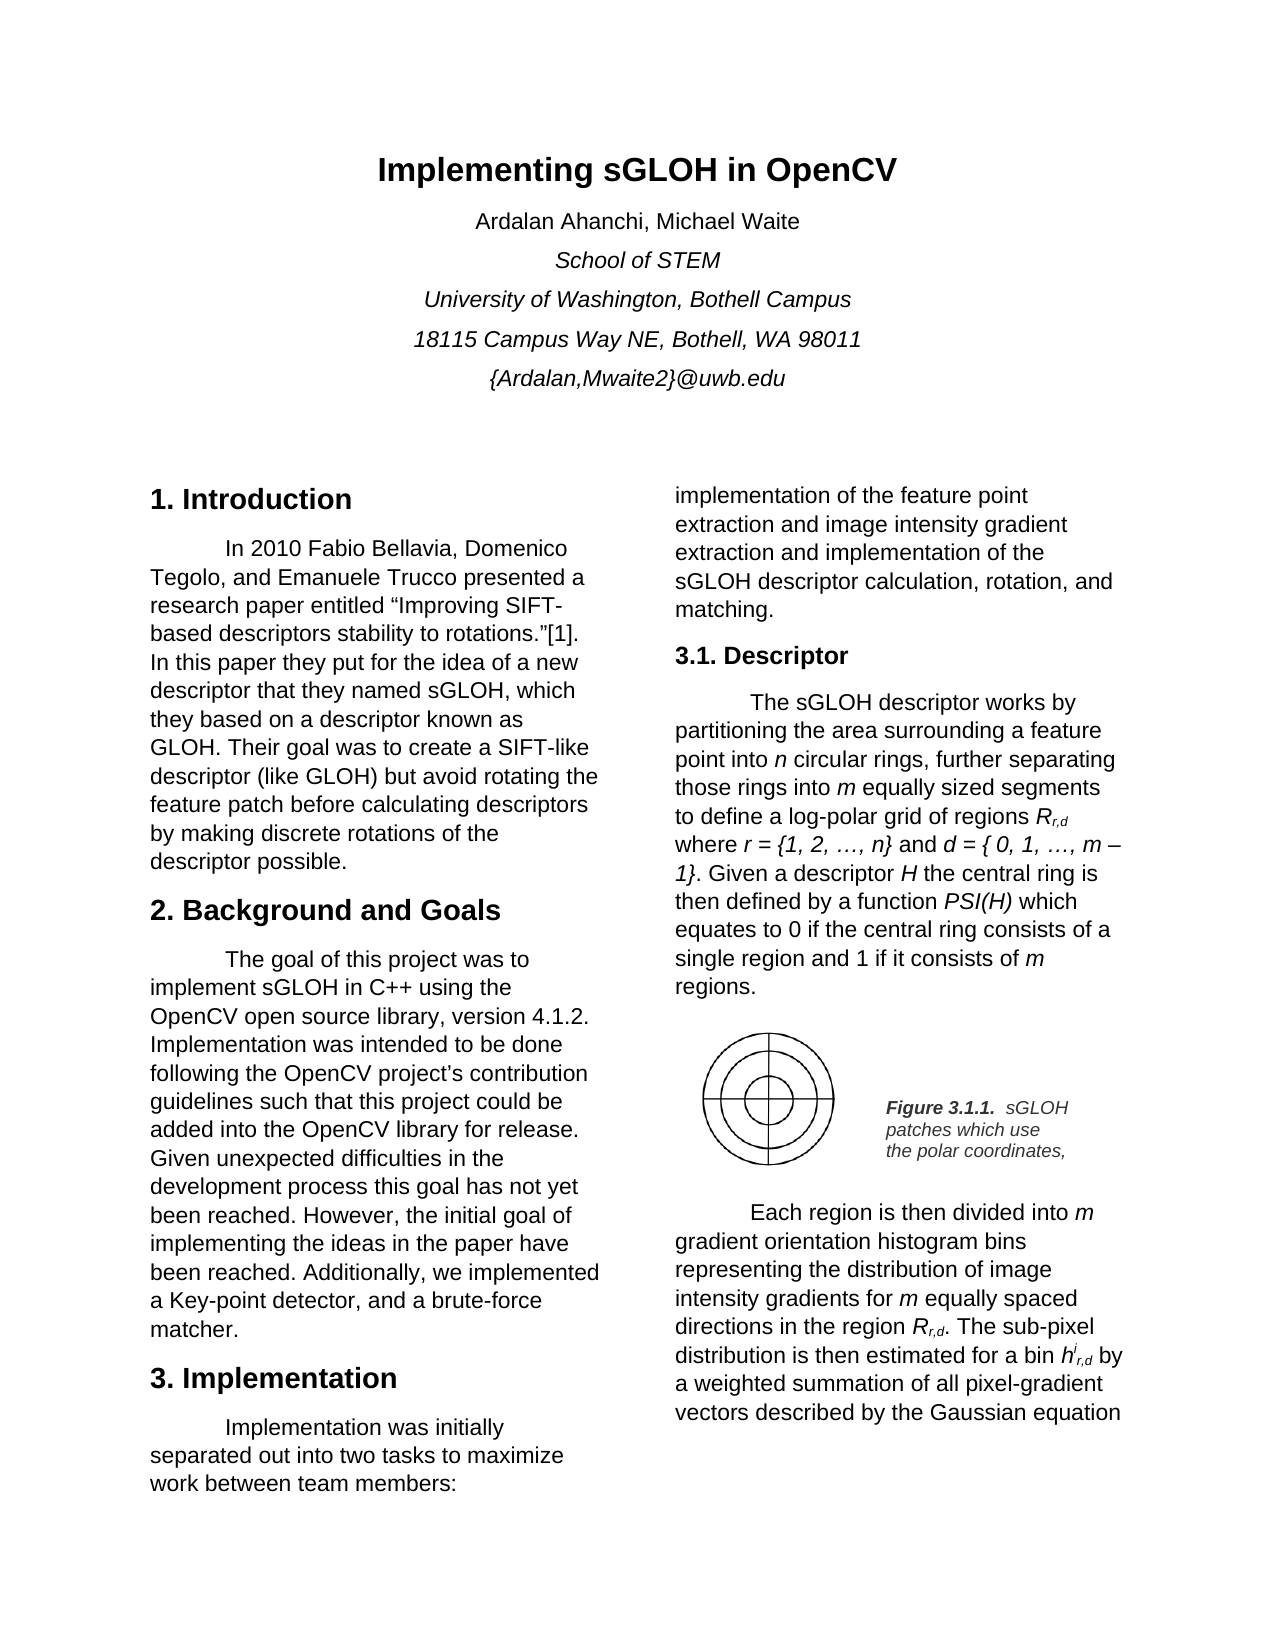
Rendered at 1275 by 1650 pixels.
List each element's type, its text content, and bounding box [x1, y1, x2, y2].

text Implementing sGLOH in OpenCV [150, 150, 1125, 188]
text The goal of this project was to implement sGLOH in C++ using the OpenCV open source library, version 4.1.2. Implementation was intended to be done following the OpenCV project’s contribution guidelines such that this project could be added into the OpenCV library for release. Given unexpected difficulties in the development process this goal has not yet been reached. However, the initial goal of implementing the ideas in the paper have been reached. Additionally, we implemented a Key-point detector, and a brute-force matcher. [150, 946, 600, 1342]
picture [675, 1023, 847, 1179]
text 3.1. Descriptor [675, 641, 1125, 670]
text 18115 Campus Way NE, Bothell, WA 98011 [150, 326, 1125, 352]
text Implementation was initially separated out into two tasks to maximize work between team members: [150, 1413, 600, 1497]
text University of Washington, Bothell Campus [150, 286, 1125, 313]
text implementation of the feature point extraction and image intensity gradient extraction and implementation of the sGLOH descriptor calculation, rotation, and matching. [675, 482, 1125, 622]
text In 2010 Fabio Bellavia, Domenico Tegolo, and Emanuele Trucco presented a research paper entitled “Improving SIFT-based descriptors stability to rotations.”[1]. In this paper they put for the idea of a new descriptor that they named sGLOH, which they based on a descriptor known as GLOH. Their goal was to create a SIFT-like descriptor (like GLOH) but avoid rotating the feature patch before calculating descriptors by making discrete rotations of the descriptor possible. [150, 535, 600, 874]
text Ardalan Ahanchi, Michael Waite [150, 208, 1125, 234]
text 3. Implementation [150, 1361, 600, 1394]
text School of STEM [150, 247, 1125, 274]
text 1. Introduction [150, 482, 600, 516]
text 2. Background and Goals [150, 893, 600, 927]
text Each region is then divided into m gradient orientation histogram bins representing the distribution of image intensity gradients for m equally spaced directions in the region Rr,d. The sub-pixel distribution is then estimated for a bin hir,d by a weighted summation of all pixel-gradient vectors described by the Gaussian equation [675, 1018, 1125, 1425]
text {Ardalan,Mwaite2}@uwb.edu [150, 365, 1125, 391]
text The sGLOH descriptor works by partitioning the area surrounding a feature point into n circular rings, further separating those rings into m equally sized segments to define a log-polar grid of regions Rr,d where r = {1, 2, …, n} and d = { 0, 1, …, m – 1}. Given a descriptor H the central ring is then defined by a function PSI(H) which equates to 0 if the central ring consists of a single region and 1 if it consists of m regions. [675, 689, 1125, 999]
